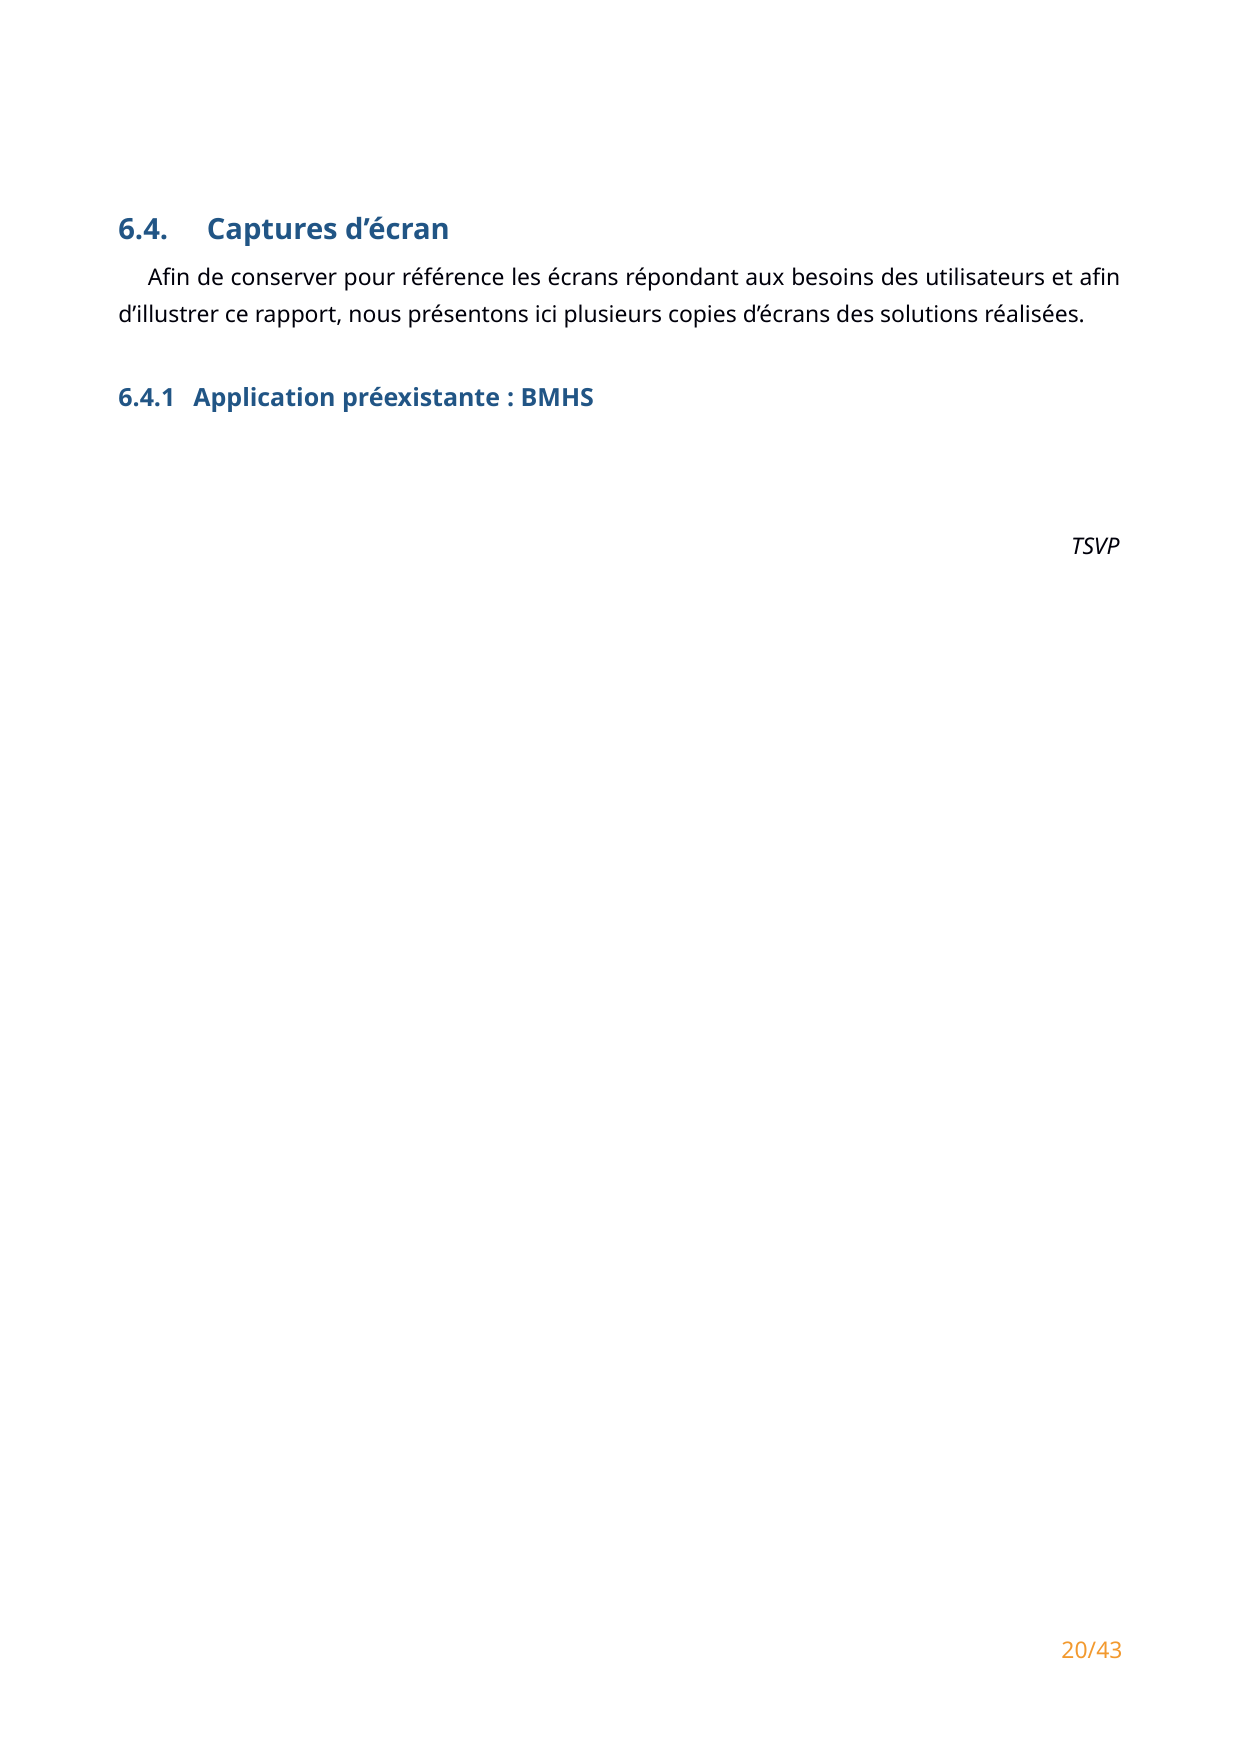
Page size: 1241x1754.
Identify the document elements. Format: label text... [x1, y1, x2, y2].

text TSVP [118, 530, 1122, 561]
subtitle Application préexistante : BMHS [118, 379, 1122, 413]
subtitle Captures d’écran [118, 208, 1122, 248]
text Afin de conserver pour référence les écrans répondant aux besoins des utilisateurs et afin d’illustrer ce rapport, nous présentons ici plusieurs copies d’écrans des solutions réalisées. [118, 260, 1122, 329]
